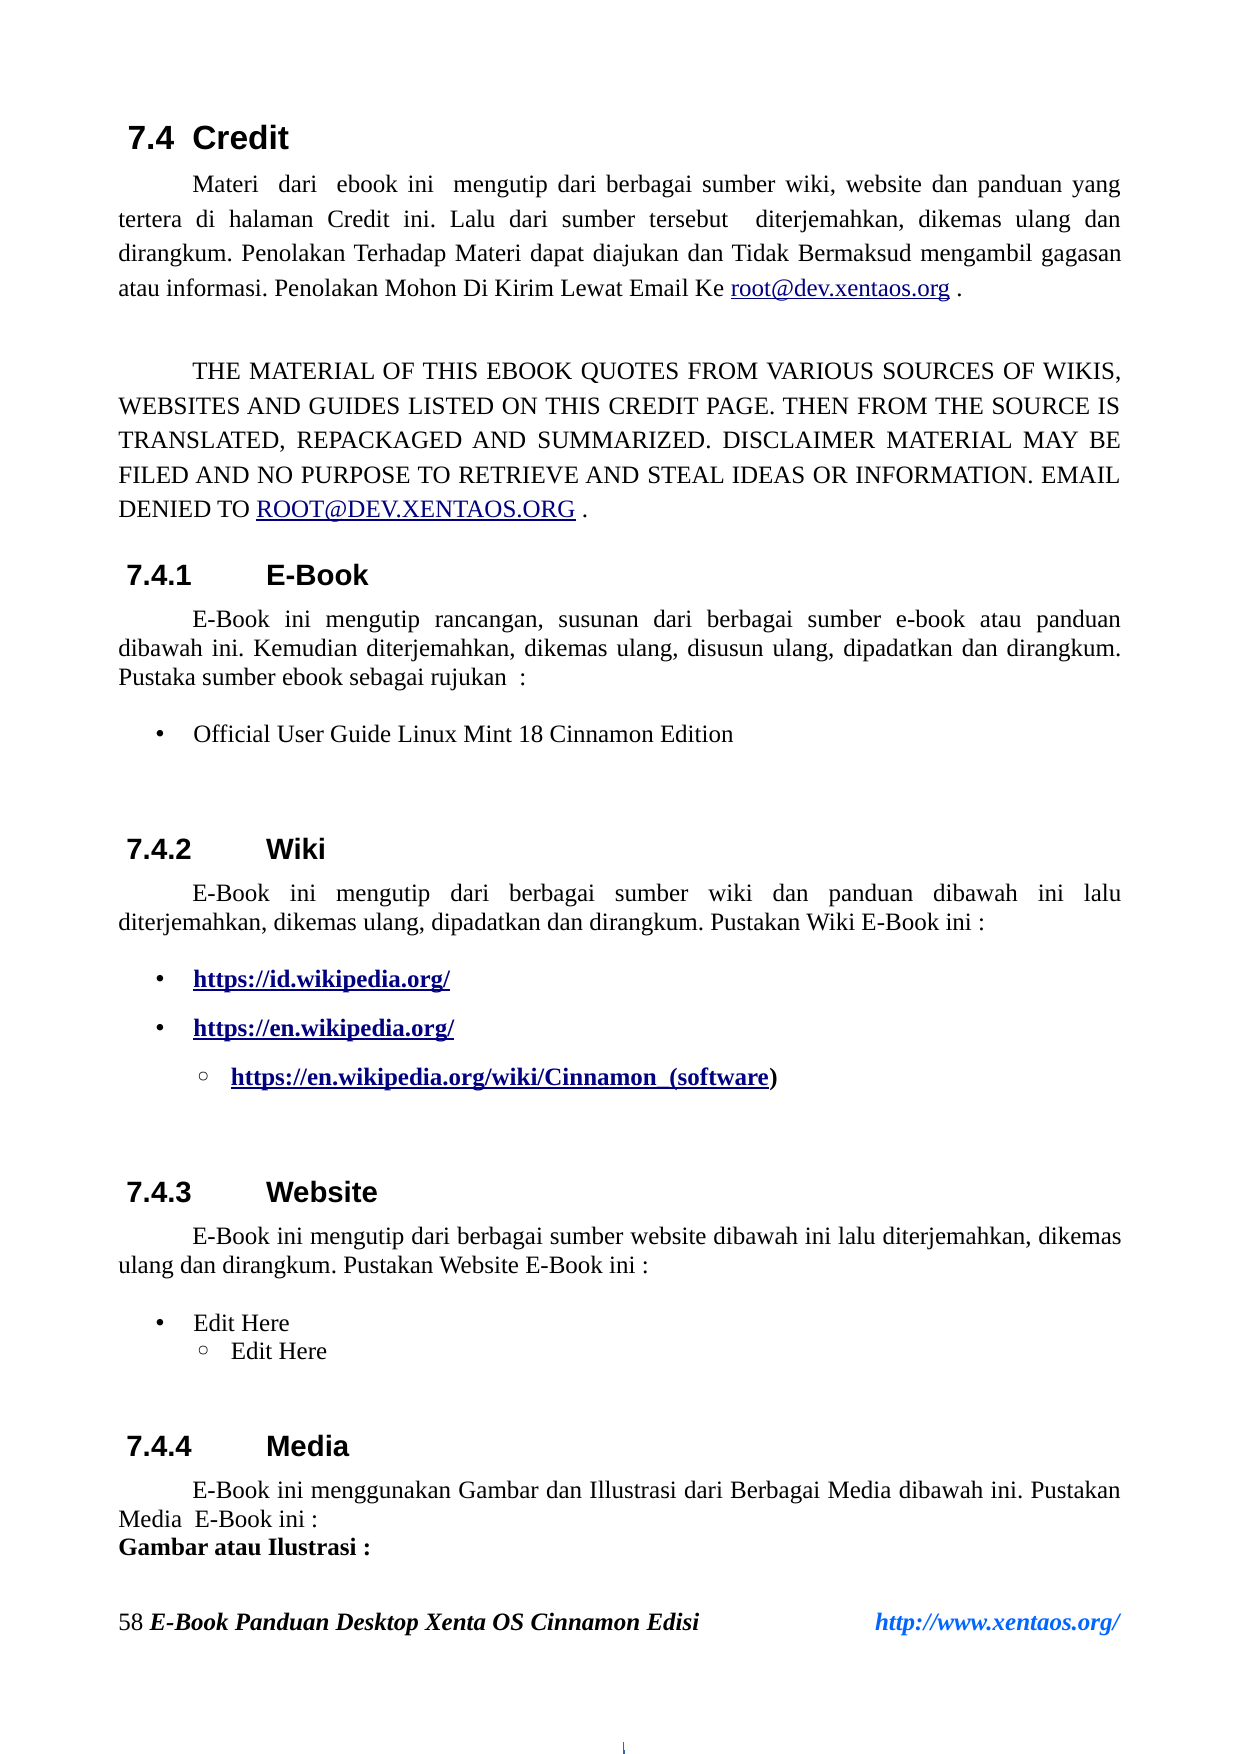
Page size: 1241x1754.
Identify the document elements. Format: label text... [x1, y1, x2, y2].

text E-Book ini menggunakan Gambar dan Illustrasi dari Berbagai Media dibawah ini. Pustakan Media E-Book ini : [118, 1475, 1122, 1532]
list https://id.wikipedia.org/ [156, 964, 1122, 993]
list https://en.wikipedia.org/wiki/Cinnamon_(software) [193, 1062, 1122, 1091]
subtitle Credit [118, 118, 1122, 157]
list Edit Here [193, 1336, 1122, 1365]
list Official User Guide Linux Mint 18 Cinnamon Edition [156, 719, 1122, 748]
text E-Book ini mengutip rancangan, susunan dari berbagai sumber e-book atau panduan dibawah ini. Kemudian diterjemahkan, dikemas ulang, disusun ulang, dipadatkan dan dirangkum. Pustaka sumber ebook sebagai rujukan : [118, 604, 1122, 690]
subtitle Website [118, 1175, 1122, 1209]
text Gambar atau Ilustrasi : [118, 1532, 1122, 1561]
list https://en.wikipedia.org/ [156, 1013, 1122, 1042]
subtitle E-Book [118, 558, 1122, 592]
subtitle Media [118, 1429, 1122, 1462]
text Materi dari ebook ini mengutip dari berbagai sumber wiki, website dan panduan yang tertera di halaman Credit ini. Lalu dari sumber tersebut diterjemahkan, dikemas ulang dan dirangkum. Penolakan Terhadap Materi dapat diajukan dan Tidak Bermaksud mengambil gagasan atau informasi. Penolakan Mohon Di Kirim Lewat Email Ke root@dev.xentaos.org . [118, 169, 1122, 301]
text THE MATERIAL OF THIS EBOOK QUOTES FROM VARIOUS SOURCES OF WIKIS, WEBSITES AND GUIDES LISTED ON THIS CREDIT PAGE. THEN FROM THE SOURCE IS TRANSLATED, REPACKAGED AND SUMMARIZED. DISCLAIMER MATERIAL MAY BE FILED AND NO PURPOSE TO RETRIEVE AND STEAL IDEAS OR INFORMATION. EMAIL DENIED TO ROOT@DEV.XENTAOS.ORG . [118, 322, 1122, 523]
text E-Book ini mengutip dari berbagai sumber website dibawah ini lalu diterjemahkan, dikemas ulang dan dirangkum. Pustakan Website E-Book ini : [118, 1221, 1122, 1279]
subtitle Wiki [118, 832, 1122, 866]
list Edit Here [156, 1308, 1122, 1336]
text E-Book ini mengutip dari berbagai sumber wiki dan panduan dibawah ini lalu diterjemahkan, dikemas ulang, dipadatkan dan dirangkum. Pustakan Wiki E-Book ini : [118, 878, 1122, 936]
